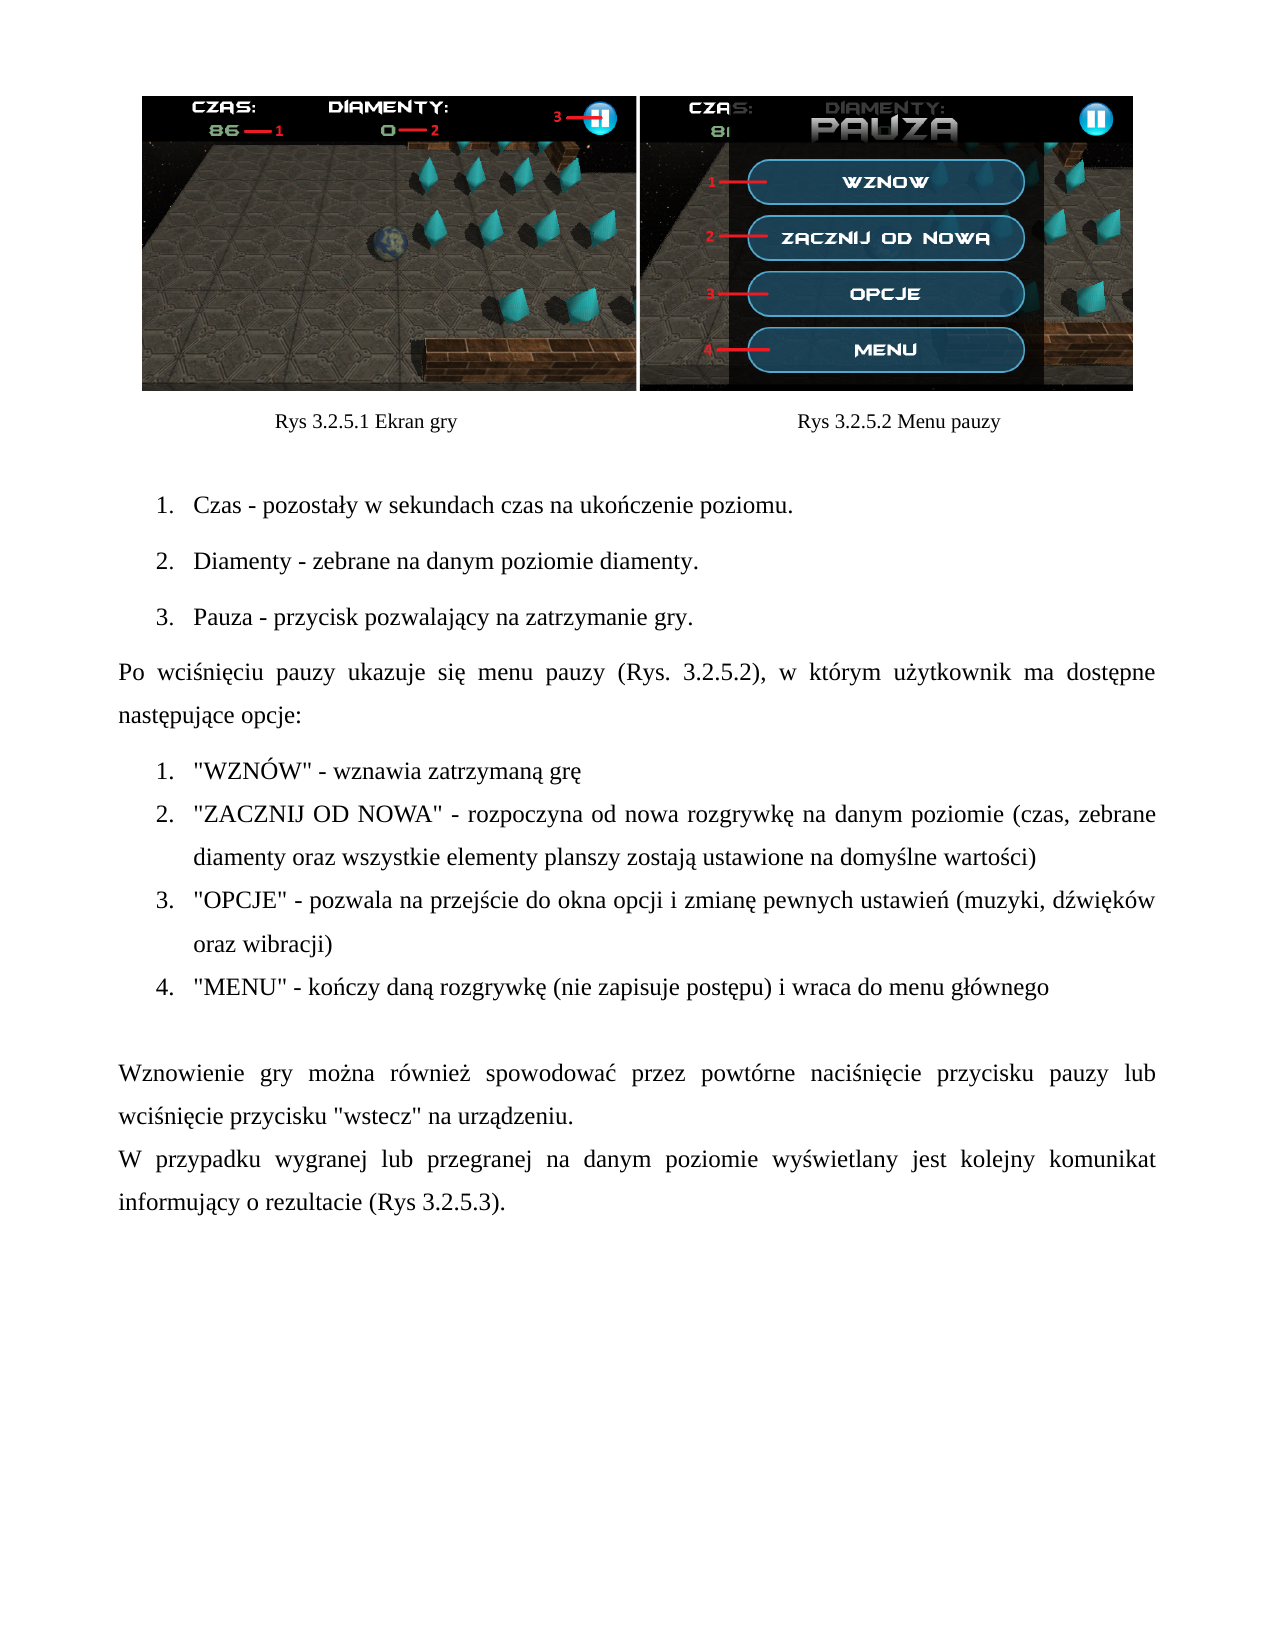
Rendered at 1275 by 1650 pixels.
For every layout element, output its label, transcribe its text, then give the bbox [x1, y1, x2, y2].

list "MENU" - kończy daną rozgrywkę (nie zapisuje postępu) i wraca do menu głównego [156, 972, 1157, 1001]
picture [142, 96, 637, 391]
list Czas - pozostały w sekundach czas na ukończenie poziomu. [156, 491, 1157, 519]
text W przypadku wygranej lub przegranej na danym poziomie wyświetlany jest kolejny komunikat informujący o rezultacie (Rys 3.2.5.3). [118, 1144, 1157, 1216]
list Pauza - przycisk pozwalający na zatrzymanie gry. [156, 602, 1157, 631]
text Wznowienie gry można również spowodować przez powtórne naciśnięcie przycisku pauzy lub wciśnięcie przycisku "wstecz" na urządzeniu. [118, 1058, 1157, 1130]
text Po wciśnięciu pauzy ukazuje się menu pauzy (Rys. 3.2.5.2), w którym użytkownik ma dostępne następujące opcje: [118, 657, 1157, 729]
list "OPCJE" - pozwala na przejście do okna opcji i zmianę pewnych ustawień (muzyki, dźwięków oraz wibracji) [156, 886, 1157, 957]
list "ZACZNIJ OD NOWA" - rozpoczyna od nowa rozgrywkę na danym poziomie (czas, zebrane diamenty oraz wszystkie elementy planszy zostają ustawione na domyślne wartości) [156, 799, 1157, 871]
picture [639, 96, 1133, 391]
list Diamenty - zebrane na danym poziomie diamenty. [156, 546, 1157, 575]
text Rys 3.2.5.1 Ekran gry Rys 3.2.5.2 Menu pauzy [118, 409, 1157, 433]
list "WZNÓW" - wznawia zatrzymaną grę [156, 756, 1157, 785]
